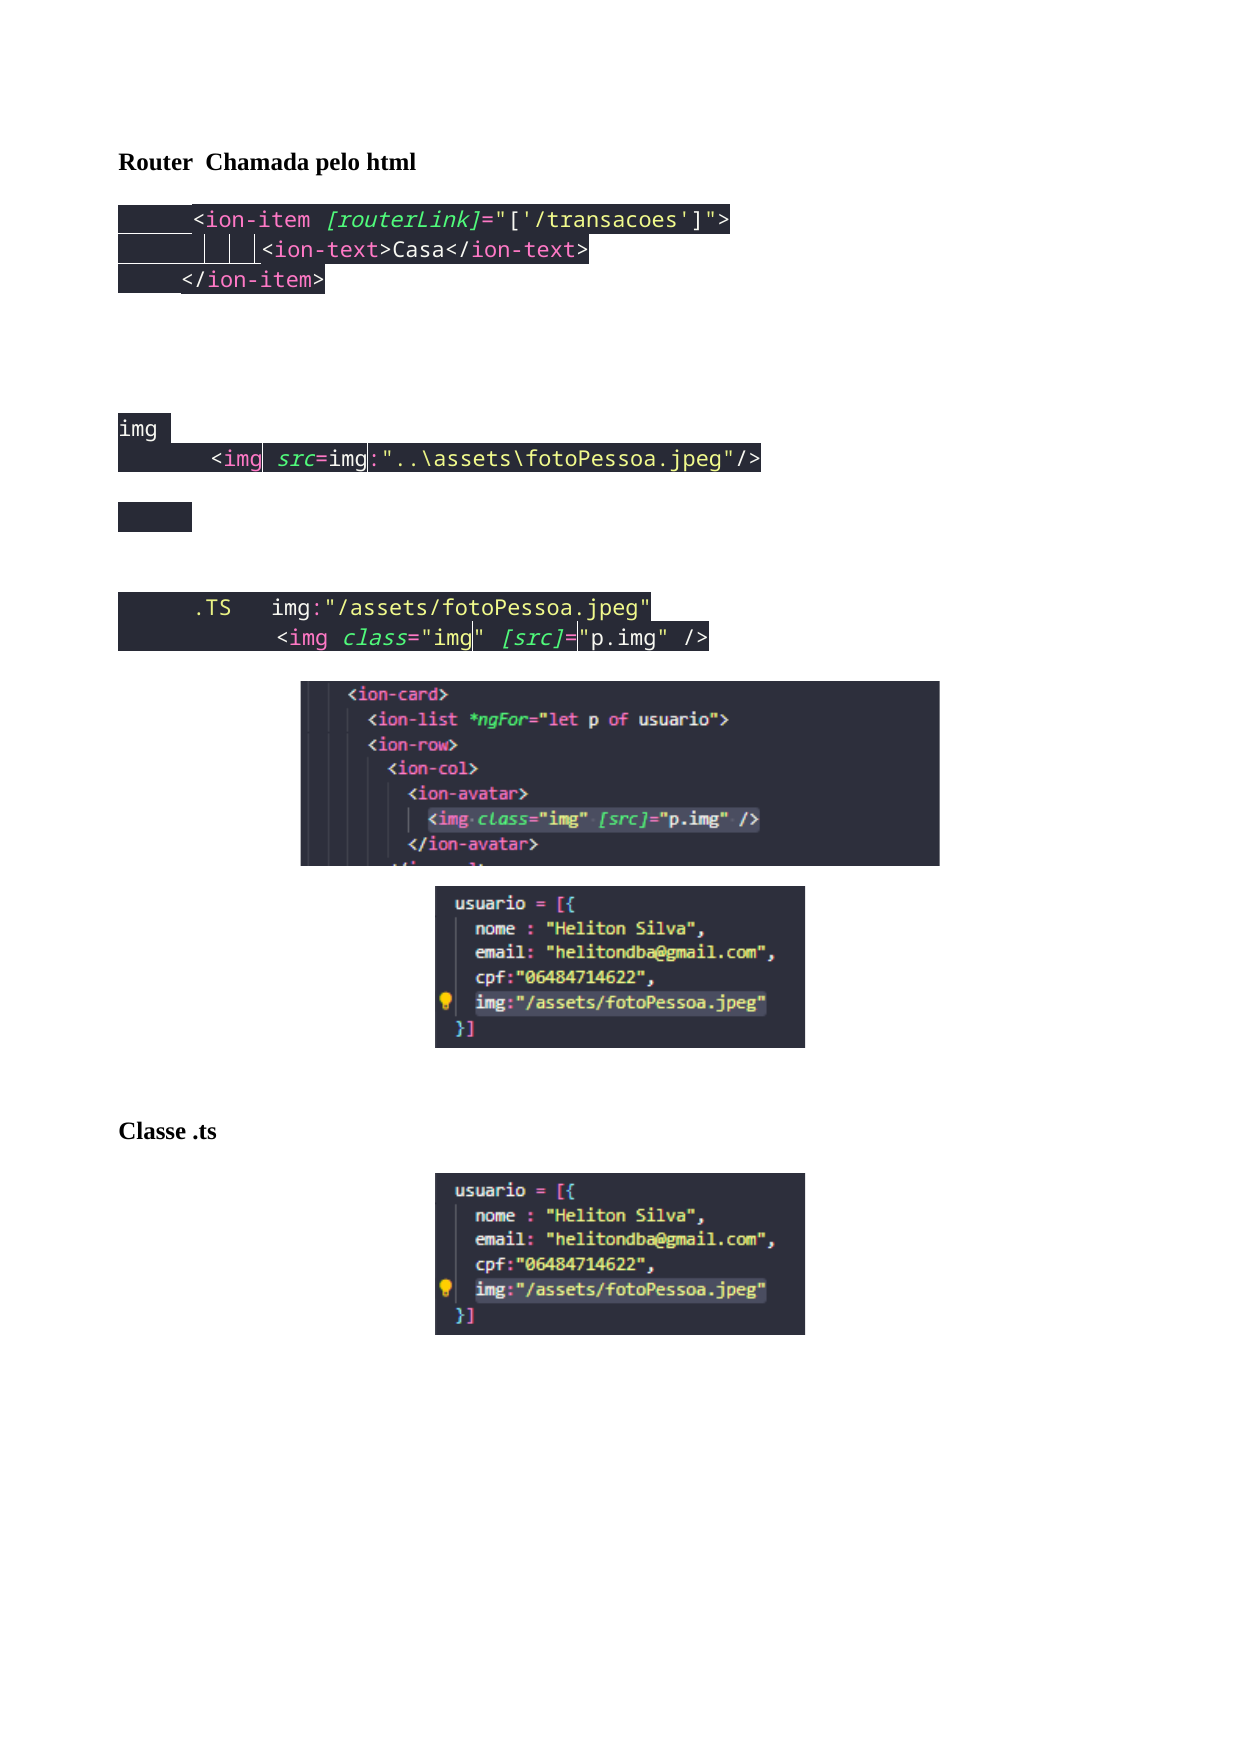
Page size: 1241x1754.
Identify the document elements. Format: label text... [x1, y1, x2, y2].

text <ion-item [routerLink]="['/transacoes']"> [118, 204, 1122, 234]
text .TS img:"/assets/fotoPessoa.jpeg" [118, 592, 1122, 621]
picture [435, 886, 806, 1048]
text img [118, 413, 1122, 443]
picture [435, 1173, 806, 1335]
text Classe .ts [118, 1116, 1122, 1145]
text <img class="img" [src]="p.img" /> [118, 621, 1122, 651]
text <ion-text>Casa</ion-text> [118, 234, 1122, 264]
text Router Chamada pelo html [118, 147, 1122, 176]
text </ion-item> [118, 264, 1122, 294]
text <img src=img:"..\assets\fotoPessoa.jpeg"/> [118, 443, 1122, 472]
picture [300, 681, 940, 866]
